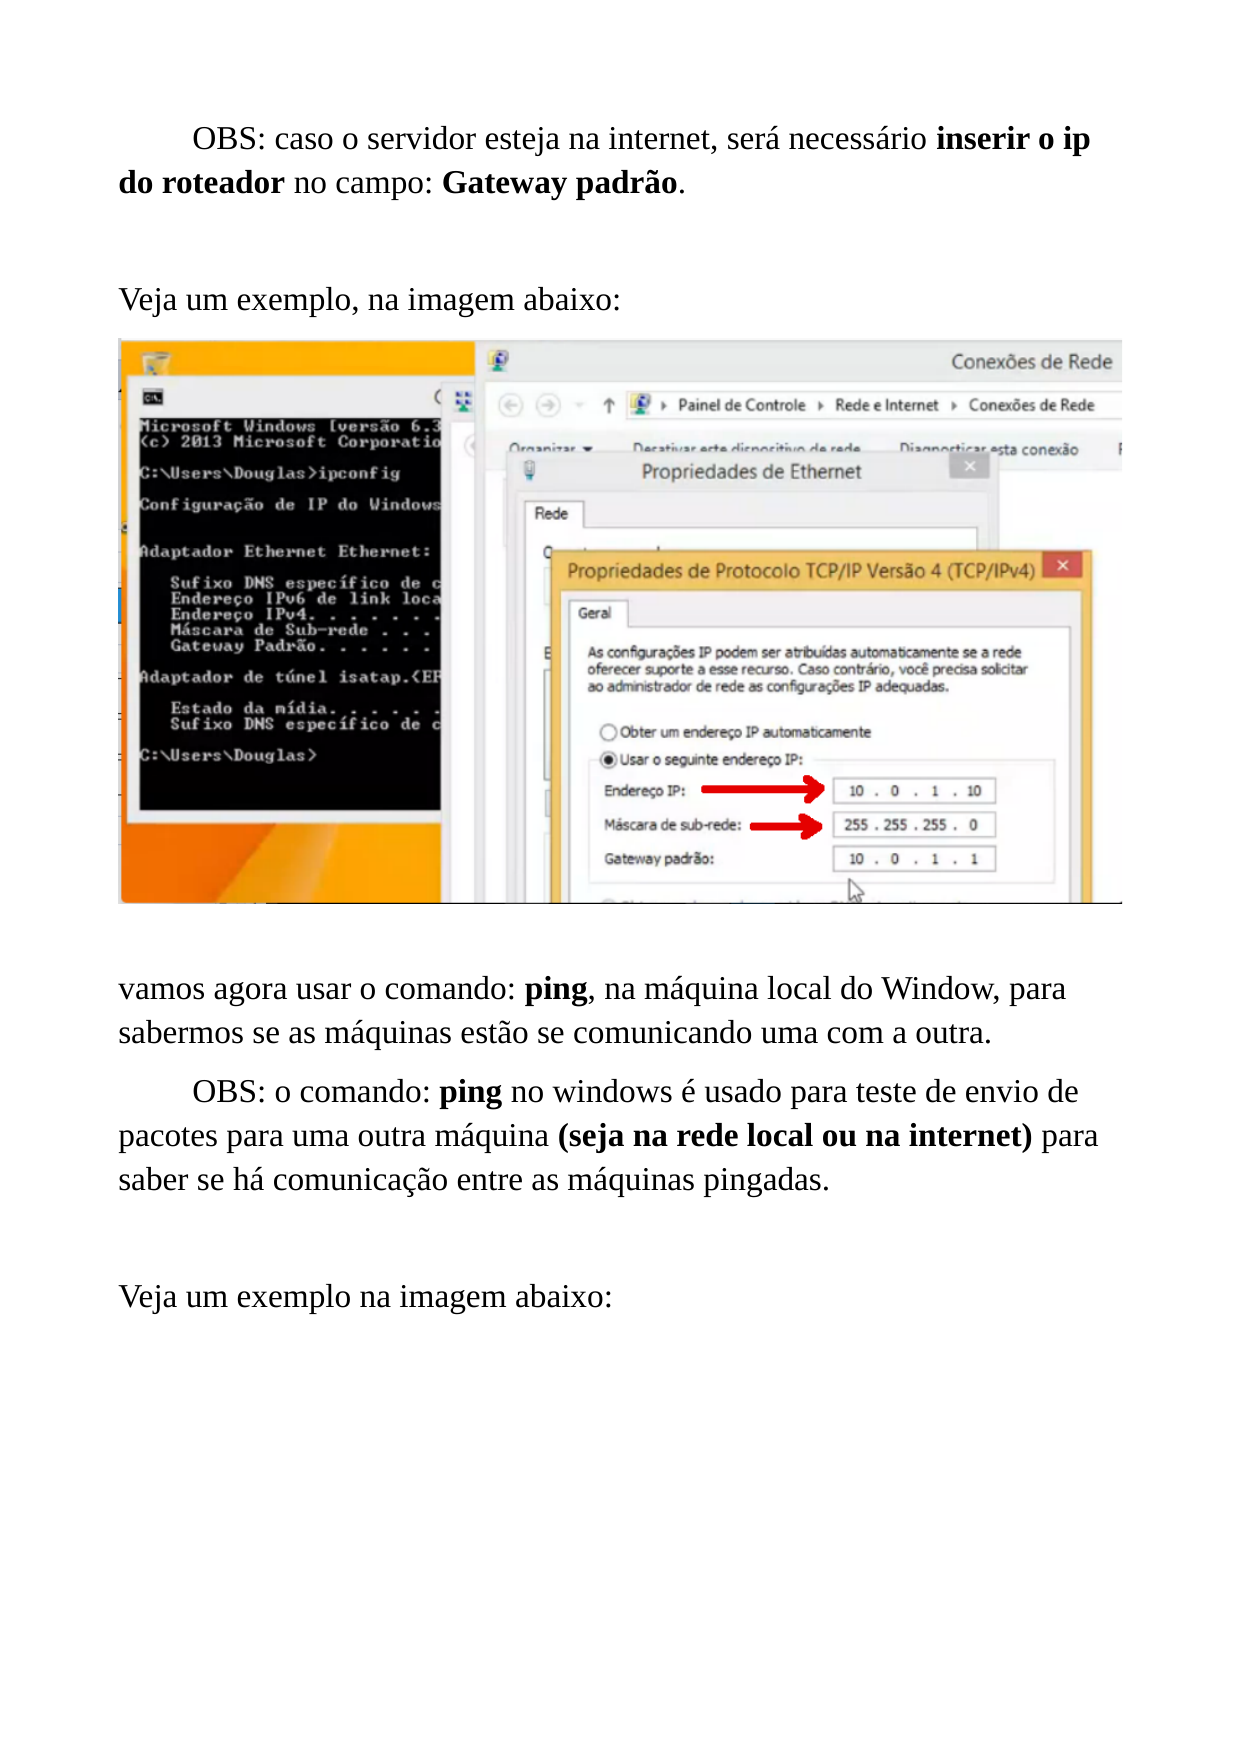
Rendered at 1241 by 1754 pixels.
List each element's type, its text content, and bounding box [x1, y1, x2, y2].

text Veja um exemplo na imagem abaixo: [118, 1276, 1122, 1315]
text OBS: caso o servidor esteja na internet, será necessário inserir o ip do roteador no campo: Gateway padrão. [118, 118, 1122, 201]
picture [118, 338, 1123, 904]
text OBS: o comando: ping no windows é usado para teste de envio de pacotes para uma outra máquina (seja na rede local ou na internet) para saber se há comunicação entre as máquinas pingadas. [118, 1071, 1122, 1197]
text Veja um exemplo, na imagem abaixo: [118, 279, 1122, 318]
text vamos agora usar o comando: ping, na máquina local do Window, para sabermos se as máquinas estão se comunicando uma com a outra. [118, 968, 1122, 1051]
